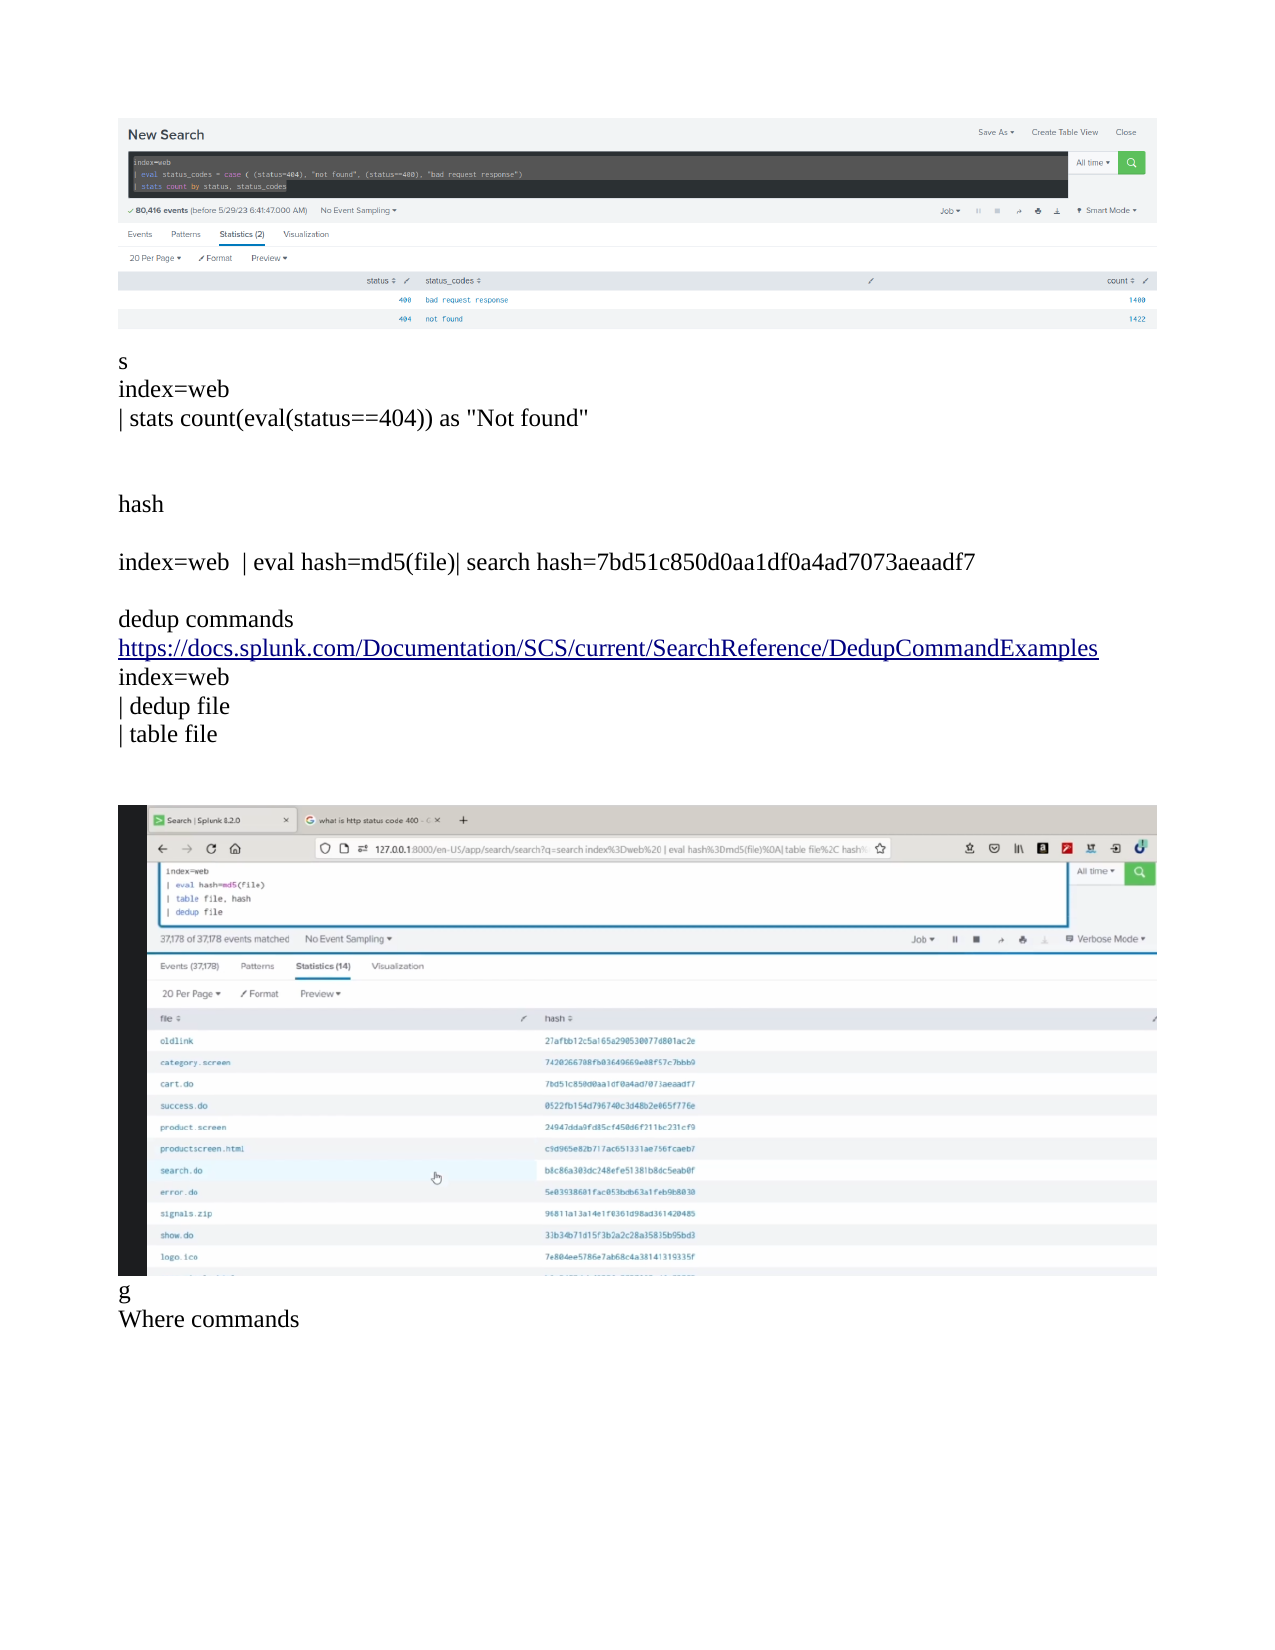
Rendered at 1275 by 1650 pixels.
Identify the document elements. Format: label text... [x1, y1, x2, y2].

text s [118, 346, 1157, 374]
text https://docs.splunk.com/Documentation/SCS/current/SearchReference/DedupCommandExamples [118, 633, 1157, 662]
picture [118, 118, 1157, 346]
text dedup commands [118, 604, 1157, 633]
text hash [118, 489, 1157, 518]
text | dedup file [118, 691, 1157, 719]
text | stats count(eval(status==404)) as "Not found" [118, 403, 1157, 432]
text index=web [118, 662, 1157, 691]
text | table file [118, 719, 1157, 748]
picture [118, 805, 1157, 1276]
text index=web | eval hash=md5(file)| search hash=7bd51c850d0aa1df0a4ad7073aeaadf7 [118, 547, 1157, 576]
text Where commands [118, 1304, 1157, 1333]
text index=web [118, 374, 1157, 403]
text g [118, 1276, 1157, 1304]
